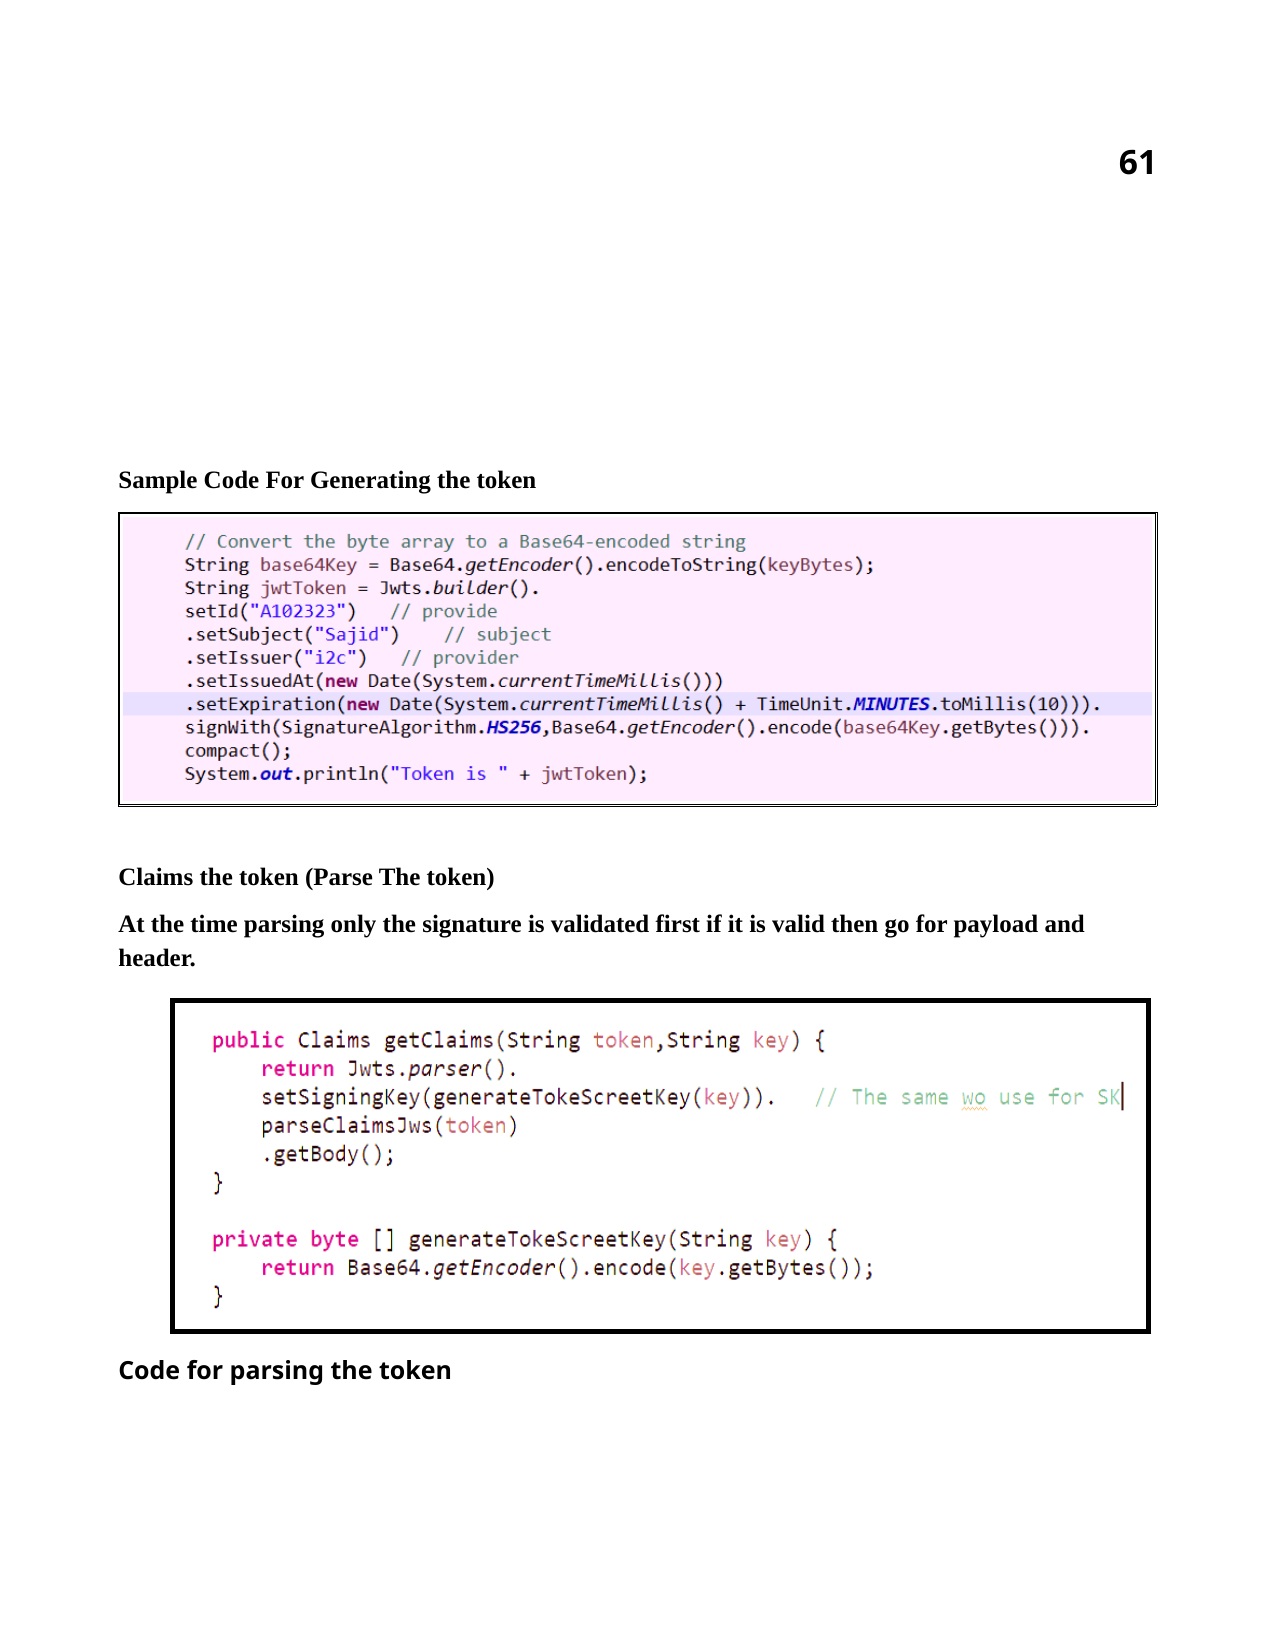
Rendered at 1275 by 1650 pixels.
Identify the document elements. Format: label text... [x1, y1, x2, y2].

text [178, 1005, 1144, 1326]
picture [122, 517, 1153, 801]
text [120, 514, 1155, 804]
text Claims the token (Parse The token) [118, 807, 1157, 891]
text Code for parsing the token [118, 990, 1157, 1387]
text At the time parsing only the signature is validated first if it is valid then go for payload and header. [118, 909, 1157, 971]
text Sample Code For Generating the token [118, 465, 1157, 493]
